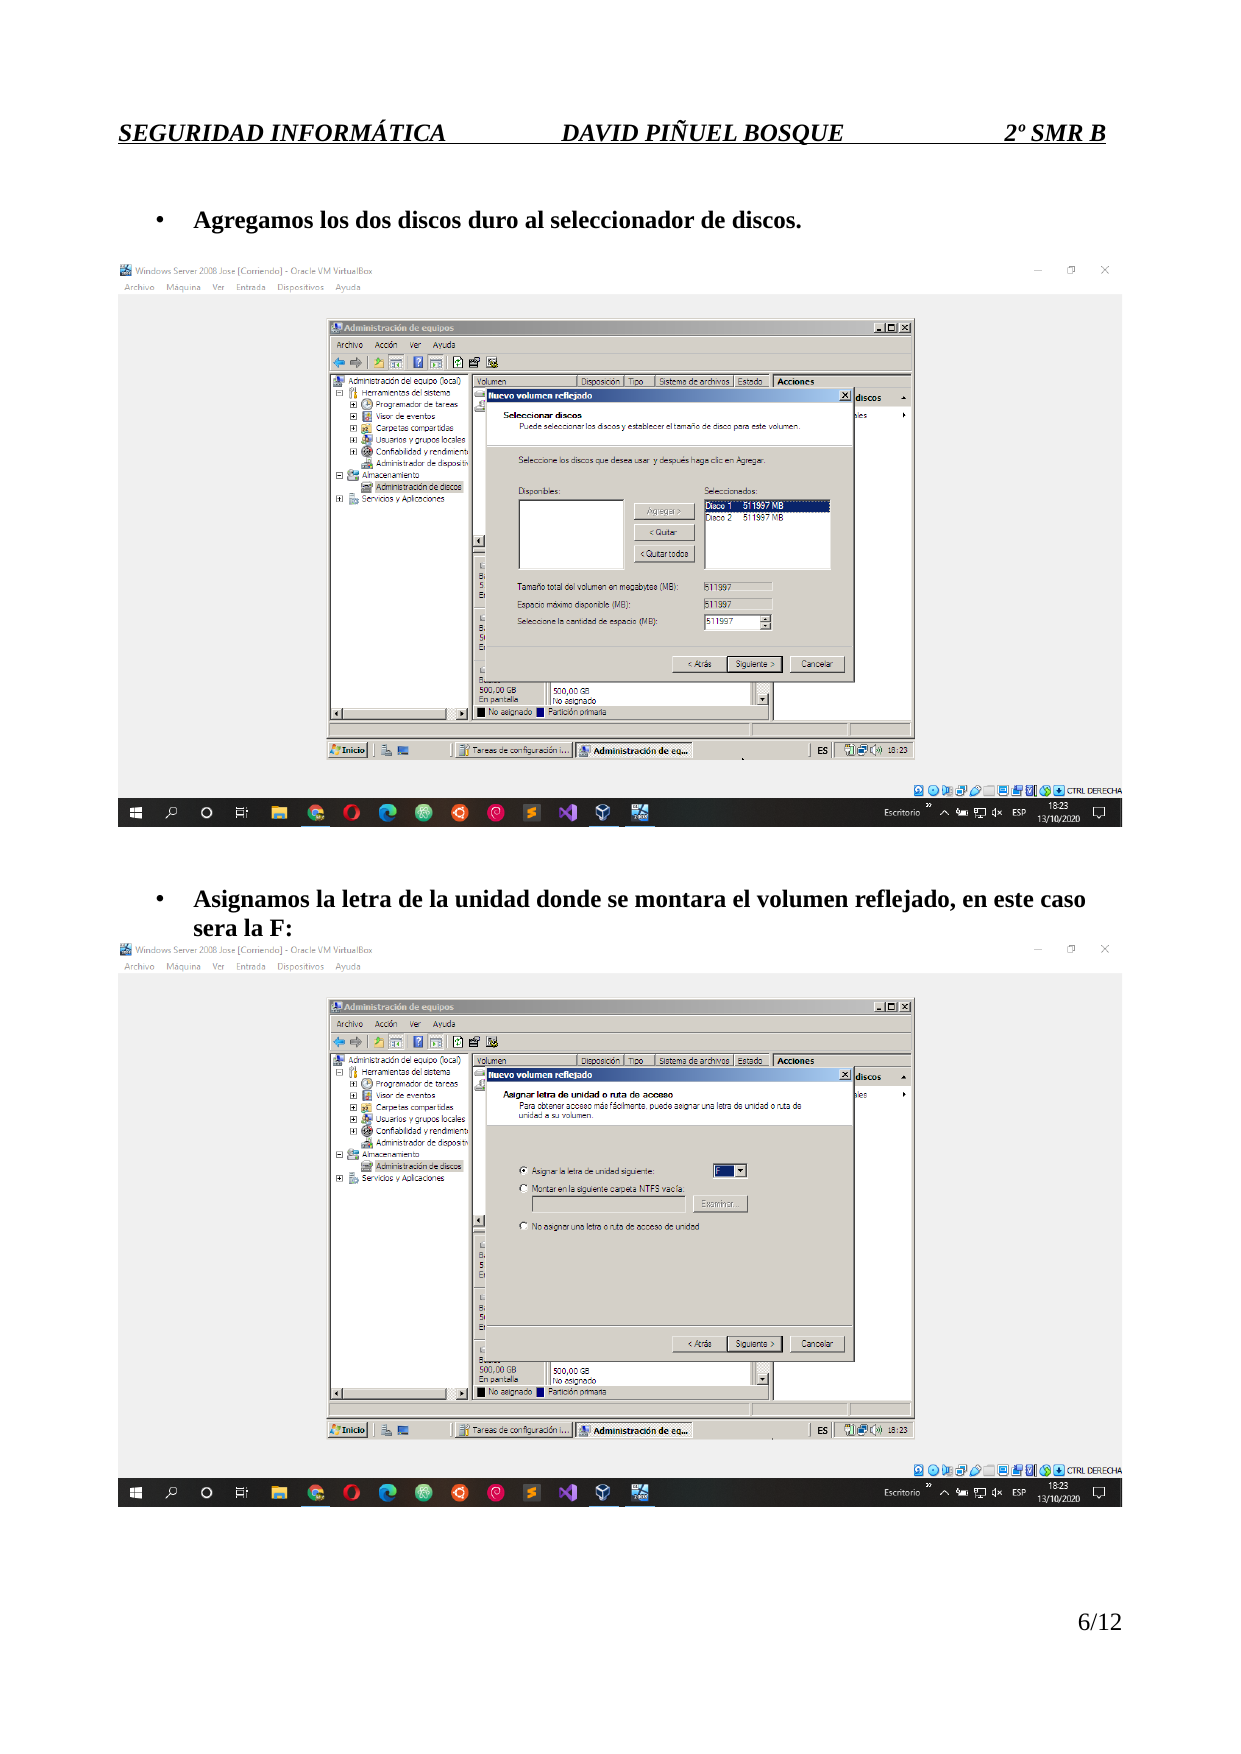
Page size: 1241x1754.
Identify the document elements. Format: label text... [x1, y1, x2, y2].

list Asignamos la letra de la unidad donde se montara el volumen reflejado, en este caso sera la F: [156, 884, 1122, 942]
picture [118, 262, 1123, 827]
picture [118, 942, 1123, 1507]
list Agregamos los dos discos duro al seleccionador de discos. [156, 205, 1122, 234]
